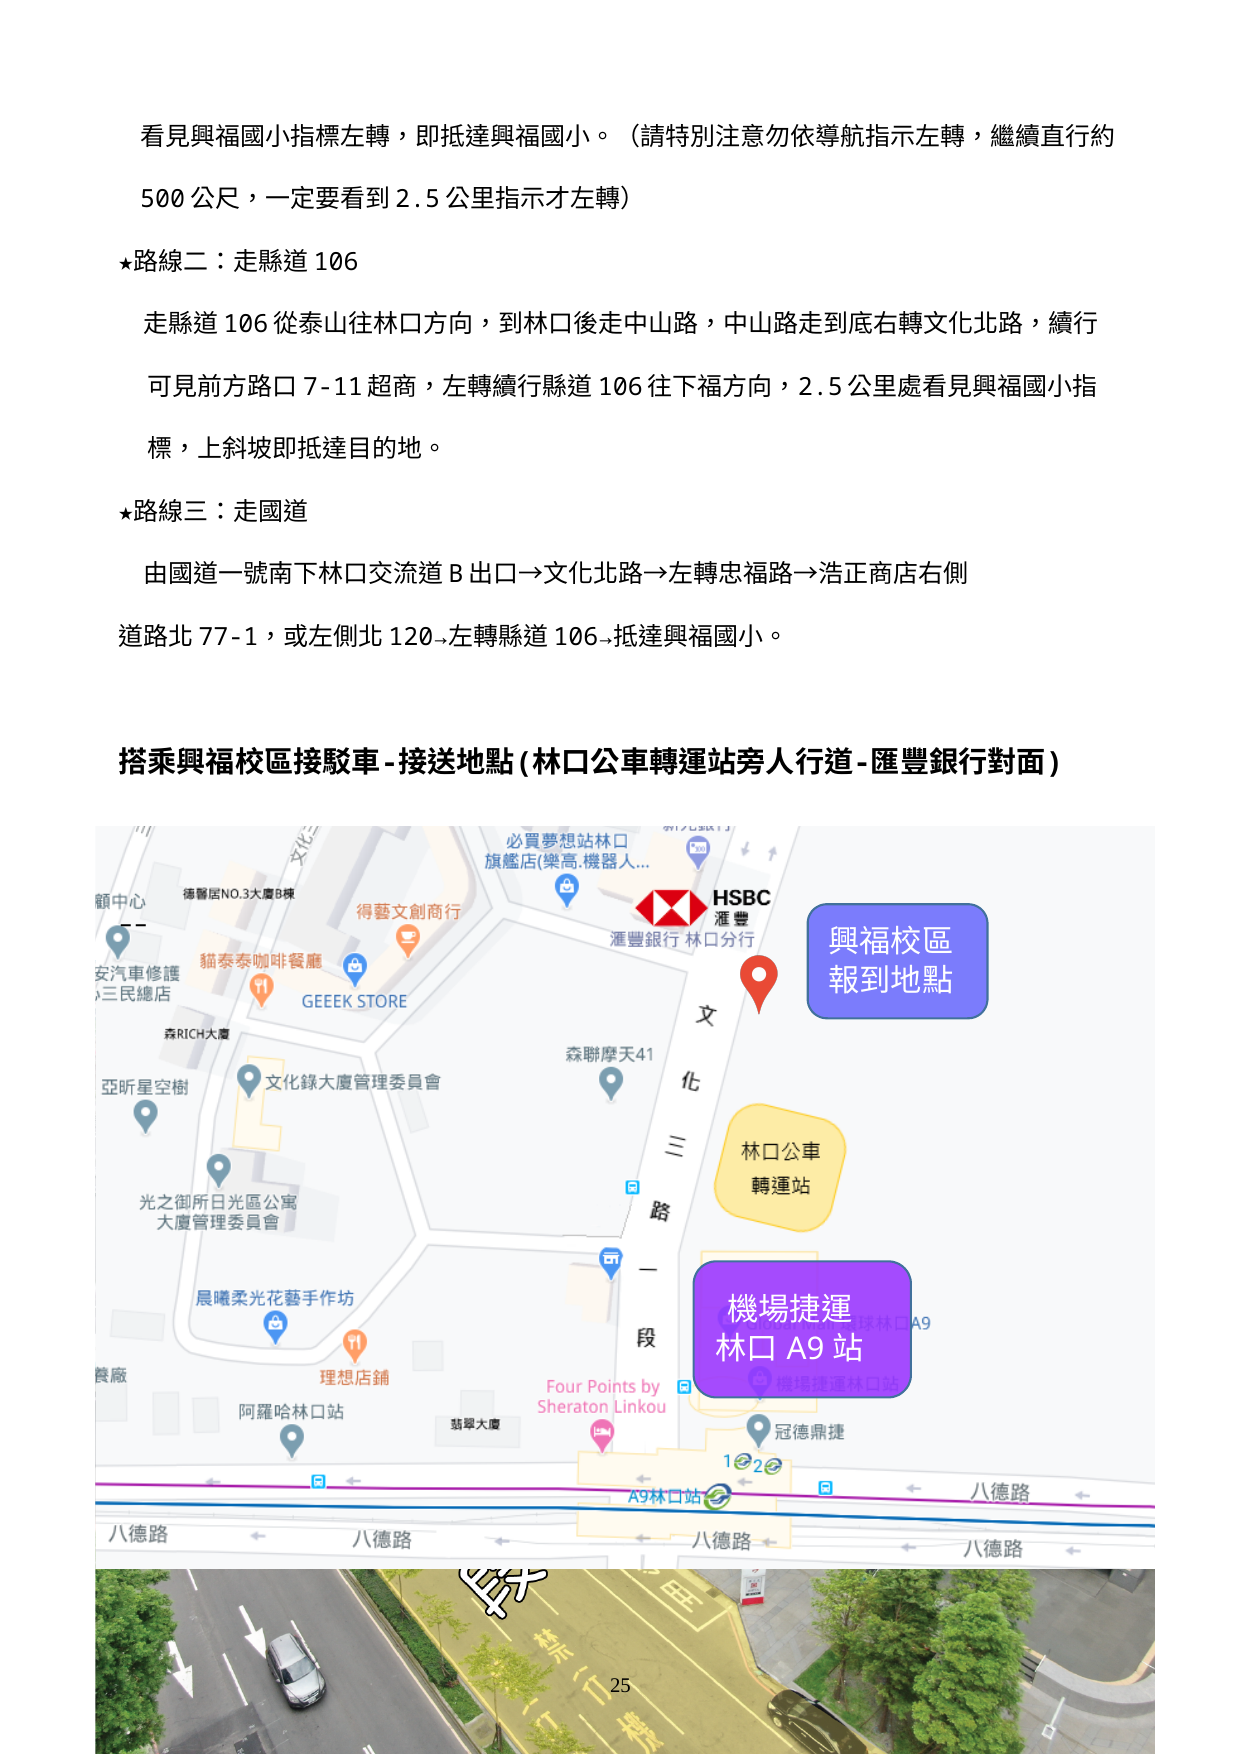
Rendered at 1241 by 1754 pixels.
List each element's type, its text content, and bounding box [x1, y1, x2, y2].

table_cell 看見興福國小指標左轉，即抵達興福國小。（請特別注意勿依導航指示左轉，繼續直行約500公尺，一定要看到2.5公里指示才左轉） ★路線二：走縣道106 走縣道106從泰山往林口方向，到林口後走中山路，中山路走到底右轉文化北路，續行可見前方路口7-11超商，左轉續行縣道106往下福方向，2.5公里處看見興福國小指標，上斜坡即抵達目的地。 ★路線三：走國道 由國道一號南下林口交流道B出口→文化北路→左轉忠福路→浩正商店右側道路北77-1，或左側北120→左轉縣道106→抵達興福國小。 搭乘興福校區接駁車-接送地點(林口公車轉運站旁人行道-匯豐銀行對面) [107, 93, 1133, 780]
table_cell [107, 780, 1133, 826]
